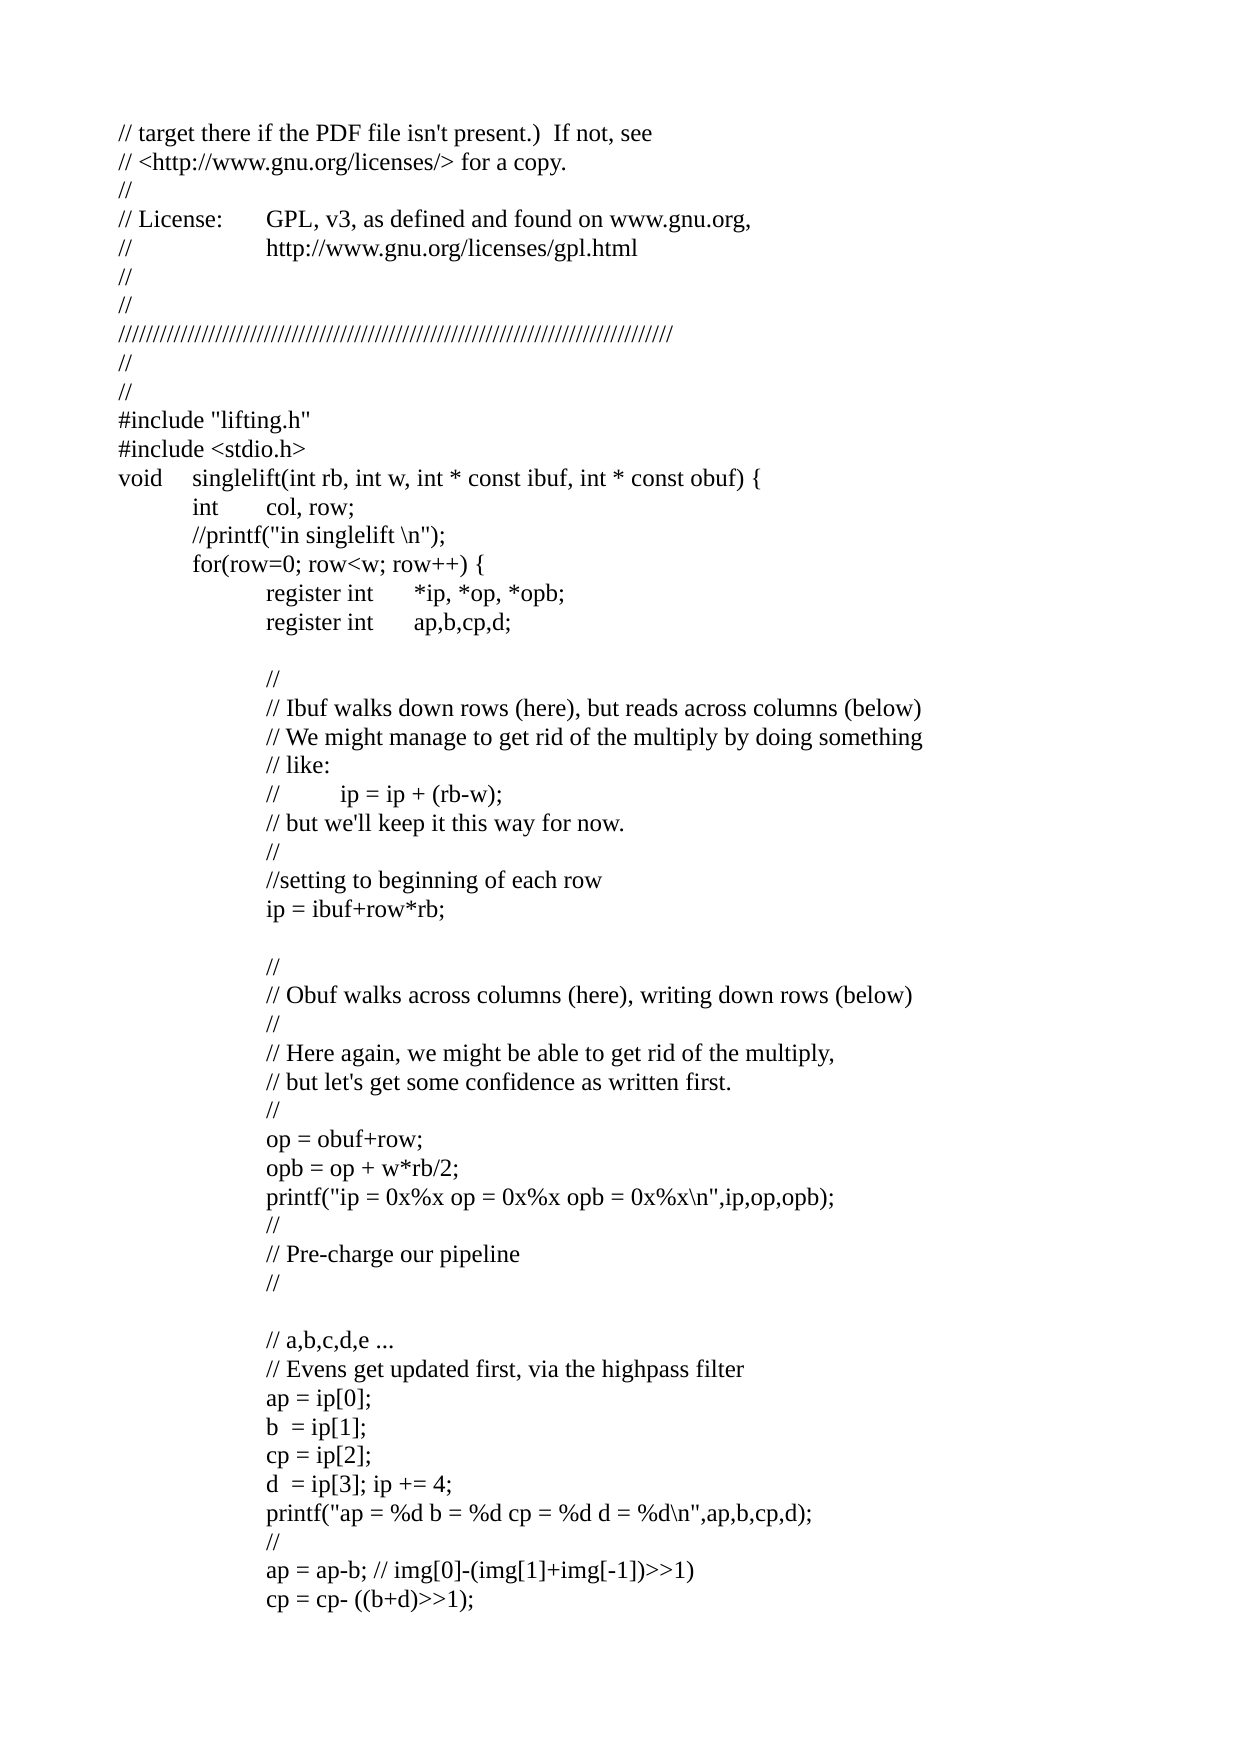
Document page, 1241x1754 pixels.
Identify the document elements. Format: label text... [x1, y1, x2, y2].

text // Ibuf walks down rows (here), but reads across columns (below) [118, 693, 1122, 722]
text void singlelift(int rb, int w, int * const ibuf, int * const obuf) { [118, 463, 1122, 492]
text ap = ap-b; // img[0]-(img[1]+img[-1])>>1) [118, 1556, 1122, 1584]
text // but let's get some confidence as written first. [118, 1067, 1122, 1096]
text // http://www.gnu.org/licenses/gpl.html [118, 233, 1122, 262]
text opb = op + w*rb/2; [118, 1153, 1122, 1182]
text // a,b,c,d,e ... [118, 1326, 1122, 1354]
text // [118, 262, 1122, 291]
text // [118, 664, 1122, 693]
text for(row=0; row<w; row++) { [118, 549, 1122, 578]
text // [118, 1211, 1122, 1239]
text d = ip[3]; ip += 4; [118, 1469, 1122, 1498]
text // but we'll keep it this way for now. [118, 808, 1122, 837]
text // Obuf walks across columns (here), writing down rows (below) [118, 981, 1122, 1009]
text // [118, 176, 1122, 204]
text // [118, 377, 1122, 406]
text register int *ip, *op, *opb; [118, 578, 1122, 607]
text // [118, 1527, 1122, 1556]
text //setting to beginning of each row [118, 866, 1122, 894]
text cp = cp- ((b+d)>>1); [118, 1584, 1122, 1613]
text // License: GPL, v3, as defined and found on www.gnu.org, [118, 204, 1122, 233]
text int col, row; [118, 492, 1122, 521]
text // [118, 1268, 1122, 1297]
text // like: [118, 751, 1122, 779]
text ip = ibuf+row*rb; [118, 894, 1122, 923]
text // [118, 348, 1122, 377]
text // Pre-charge our pipeline [118, 1239, 1122, 1268]
text printf("ip = 0x%x op = 0x%x opb = 0x%x\n",ip,op,opb); [118, 1182, 1122, 1211]
text ap = ip[0]; [118, 1383, 1122, 1412]
text cp = ip[2]; [118, 1441, 1122, 1469]
text op = obuf+row; [118, 1124, 1122, 1153]
text // We might manage to get rid of the multiply by doing something [118, 722, 1122, 751]
text // [118, 837, 1122, 866]
text // [118, 1096, 1122, 1124]
text // <http://www.gnu.org/licenses/> for a copy. [118, 147, 1122, 176]
text // ip = ip + (rb-w); [118, 779, 1122, 808]
text #include "lifting.h" [118, 406, 1122, 434]
text // [118, 291, 1122, 319]
text printf("ap = %d b = %d cp = %d d = %d\n",ap,b,cp,d); [118, 1498, 1122, 1527]
text register int ap,b,cp,d; [118, 607, 1122, 636]
text // target there if the PDF file isn't present.) If not, see [118, 118, 1122, 147]
text #include <stdio.h> [118, 434, 1122, 463]
text // [118, 952, 1122, 981]
text b = ip[1]; [118, 1412, 1122, 1441]
text // Evens get updated first, via the highpass filter [118, 1354, 1122, 1383]
text //printf("in singlelift \n"); [118, 521, 1122, 549]
text // [118, 1009, 1122, 1038]
text //////////////////////////////////////////////////////////////////////////////// [118, 319, 1122, 348]
text // Here again, we might be able to get rid of the multiply, [118, 1038, 1122, 1067]
